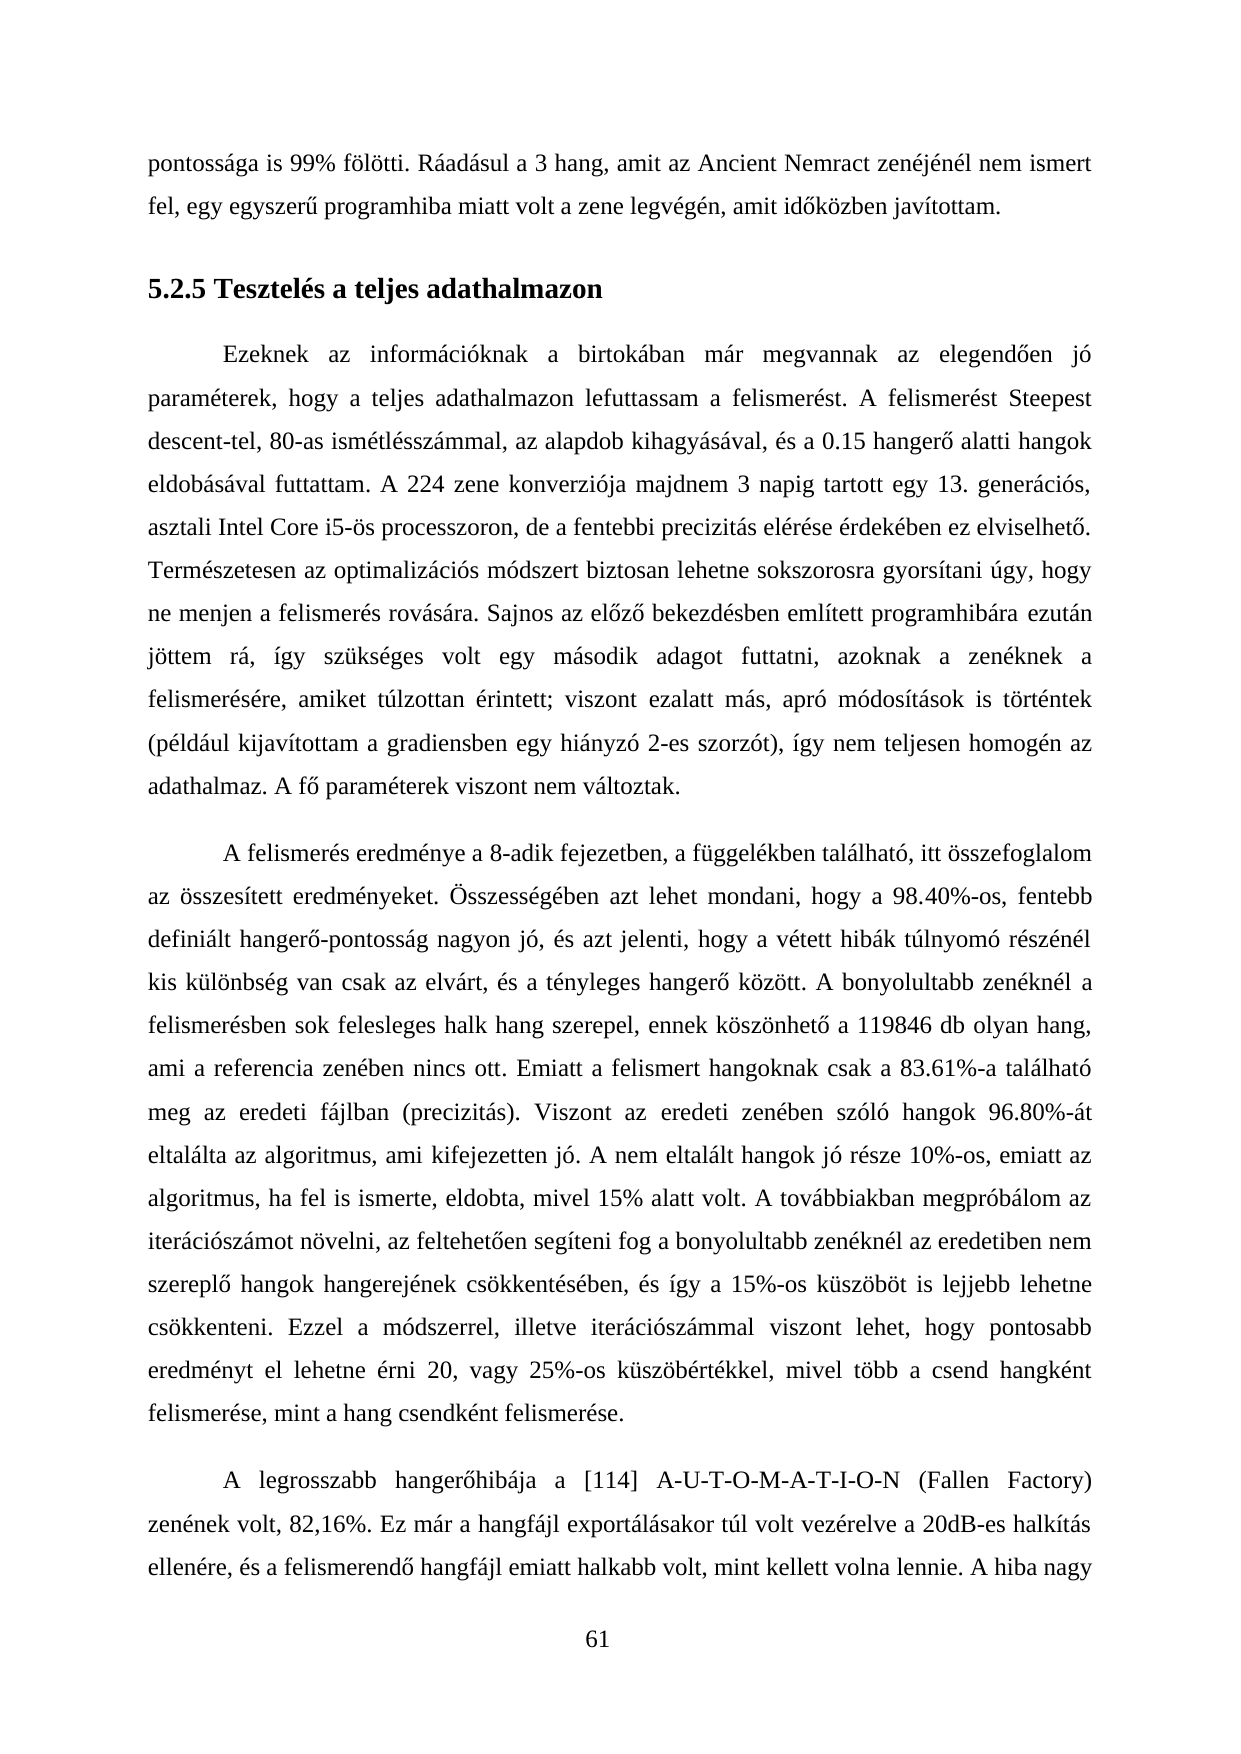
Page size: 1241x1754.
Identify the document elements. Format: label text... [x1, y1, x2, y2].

text A legrosszabb hangerőhibája a [114] A-U-T-O-M-A-T-I-O-N (Fallen Factory) zenének volt, 82,16%. Ez már a hangfájl exportálásakor túl volt vezérelve a 20dB-es halkítás ellenére, és a felismerendő hangfájl emiatt halkabb volt, mint kellett volna lennie. A hiba nagy [148, 1466, 1092, 1581]
text pontossága is 99% fölötti. Ráadásul a 3 hang, amit az Ancient Nemract zenéjénél nem ismert fel, egy egyszerű programhiba miatt volt a zene legvégén, amit időközben javítottam. [148, 148, 1092, 219]
text A felismerés eredménye a 8-adik fejezetben, a függelékben található, itt összefoglalom az összesített eredményeket. Összességében azt lehet mondani, hogy a 98.40%-os, fentebb definiált hangerő-pontosság nagyon jó, és azt jelenti, hogy a vétett hibák túlnyomó részénél kis különbség van csak az elvárt, és a tényleges hangerő között. A bonyolultabb zenéknél a felismerésben sok felesleges halk hang szerepel, ennek köszönhető a 119846 db olyan hang, ami a referencia zenében nincs ott. Emiatt a felismert hangoknak csak a 83.61%-a található meg az eredeti fájlban (precizitás). Viszont az eredeti zenében szóló hangok 96.80%-át eltalálta az algoritmus, ami kifejezetten jó. A nem eltalált hangok jó része 10%-os, emiatt az algoritmus, ha fel is ismerte, eldobta, mivel 15% alatt volt. A továbbiakban megpróbálom az iterációszámot növelni, az feltehetően segíteni fog a bonyolultabb zenéknél az eredetiben nem szereplő hangok hangerejének csökkentésében, és így a 15%-os küszöböt is lejjebb lehetne csökkenteni. Ezzel a módszerrel, illetve iterációszámmal viszont lehet, hogy pontosabb eredményt el lehetne érni 20, vagy 25%-os küszöbértékkel, mivel több a csend hangként felismerése, mint a hang csendként felismerése. [148, 838, 1092, 1427]
subtitle Tesztelés a teljes adathalmazon [148, 271, 1092, 304]
text Ezeknek az információknak a birtokában már megvannak az elegendően jó paraméterek, hogy a teljes adathalmazon lefuttassam a felismerést. A felismerést Steepest descent-tel, 80-as ismétlésszámmal, az alapdob kihagyásával, és a 0.15 hangerő alatti hangok eldobásával futtattam. A 224 zene konverziója majdnem 3 napig tartott egy 13. generációs, asztali Intel Core i5-ös processzoron, de a fentebbi precizitás elérése érdekében ez elviselhető. Természetesen az optimalizációs módszert biztosan lehetne sokszorosra gyorsítani úgy, hogy ne menjen a felismerés rovására. Sajnos az előző bekezdésben említett programhibára ezután jöttem rá, így szükséges volt egy második adagot futtatni, azoknak a zenéknek a felismerésére, amiket túlzottan érintett; viszont ezalatt más, apró módosítások is történtek (például kijavítottam a gradiensben egy hiányzó 2-es szorzót), így nem teljesen homogén az adathalmaz. A fő paraméterek viszont nem változtak. [148, 339, 1092, 799]
